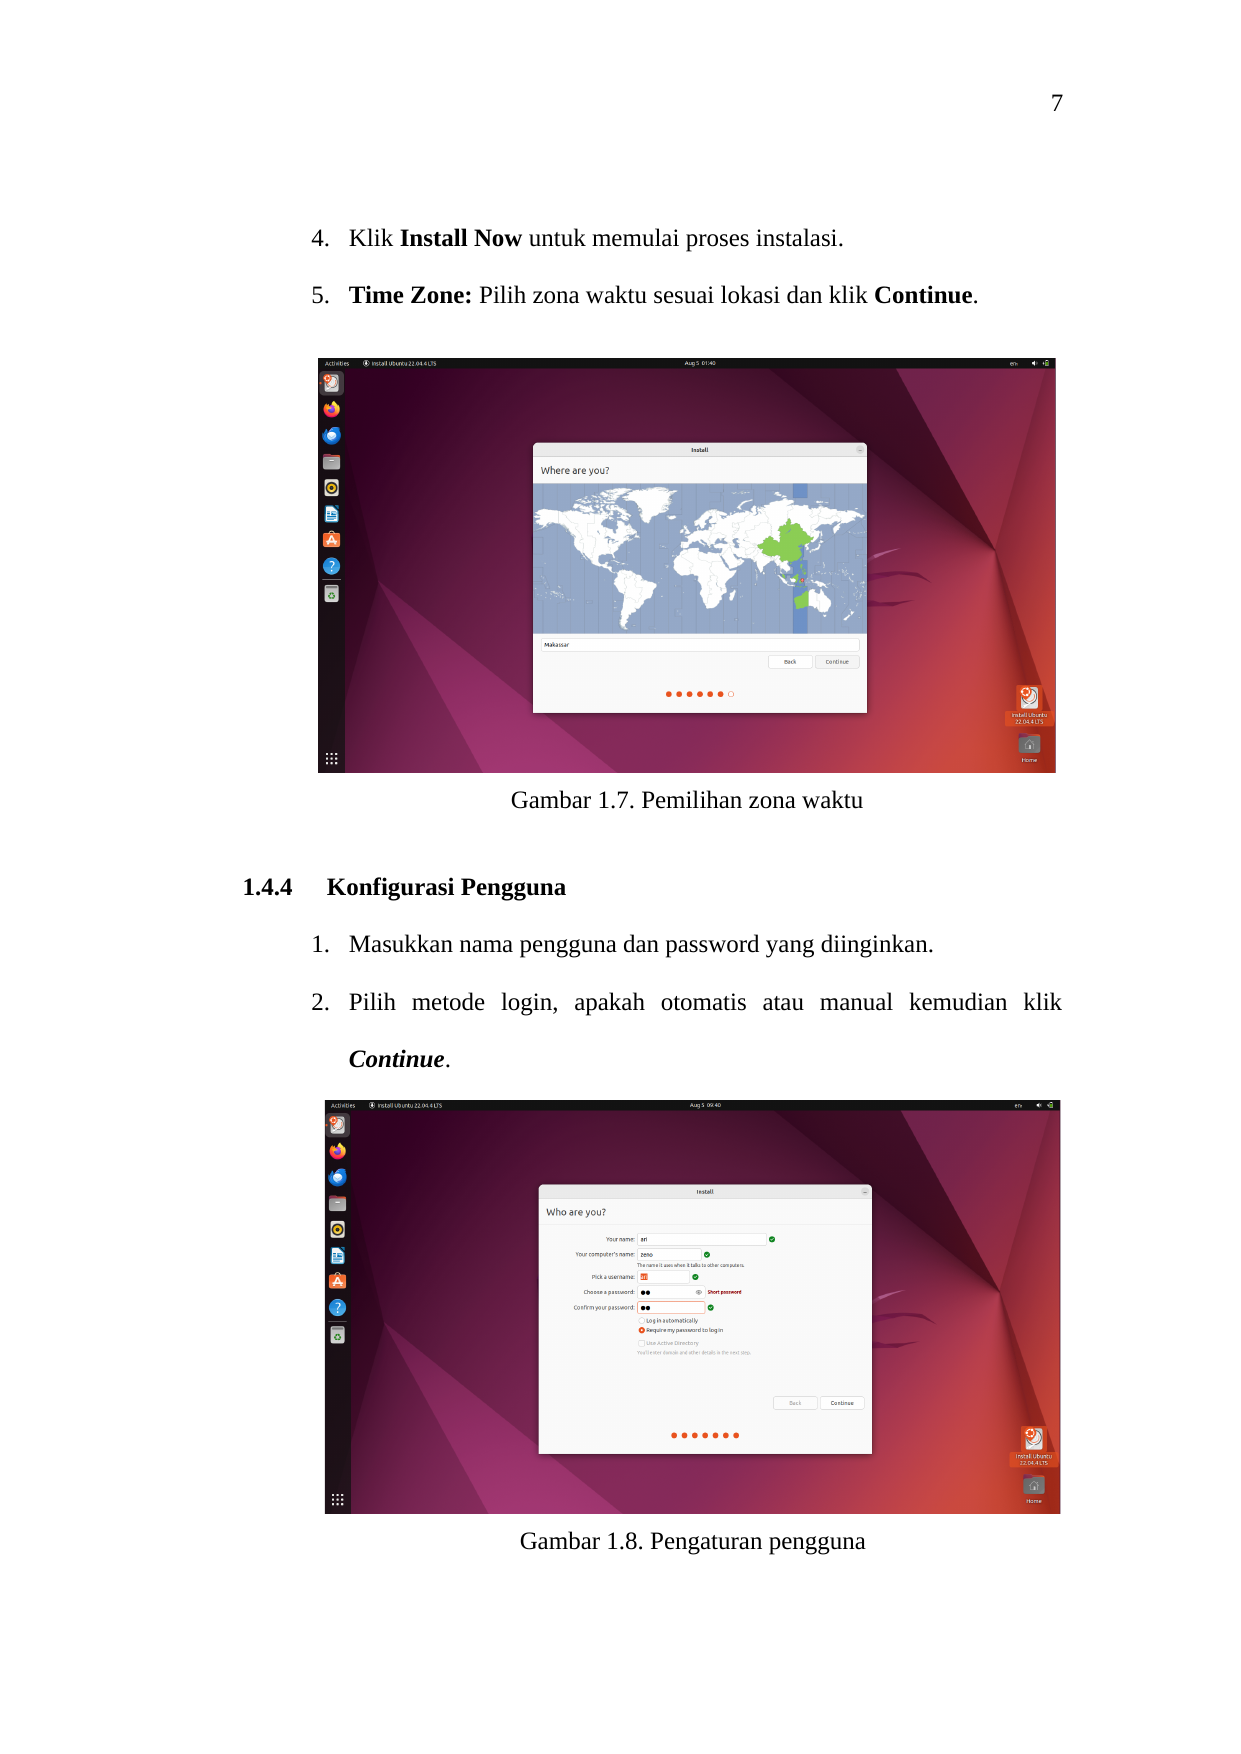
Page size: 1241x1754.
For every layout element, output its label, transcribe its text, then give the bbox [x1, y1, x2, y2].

list Pilih metode login, apakah otomatis atau manual kemudian klik Continue. [311, 987, 1063, 1073]
list Gambar 1.8. Pengaturan pengguna [325, 1101, 1061, 1555]
list Masukkan nama pengguna dan password yang diinginkan. [311, 929, 1063, 958]
list Klik Install Now untuk memulai proses instalasi. [311, 223, 1063, 252]
subtitle Konfigurasi Pengguna [236, 338, 1063, 900]
text Gambar 1.7. Pemilihan zona waktu [318, 359, 1056, 814]
list [325, 1088, 1061, 1101]
list Time Zone: Pilih zona waktu sesuai lokasi dan klik Continue. [311, 280, 1063, 309]
